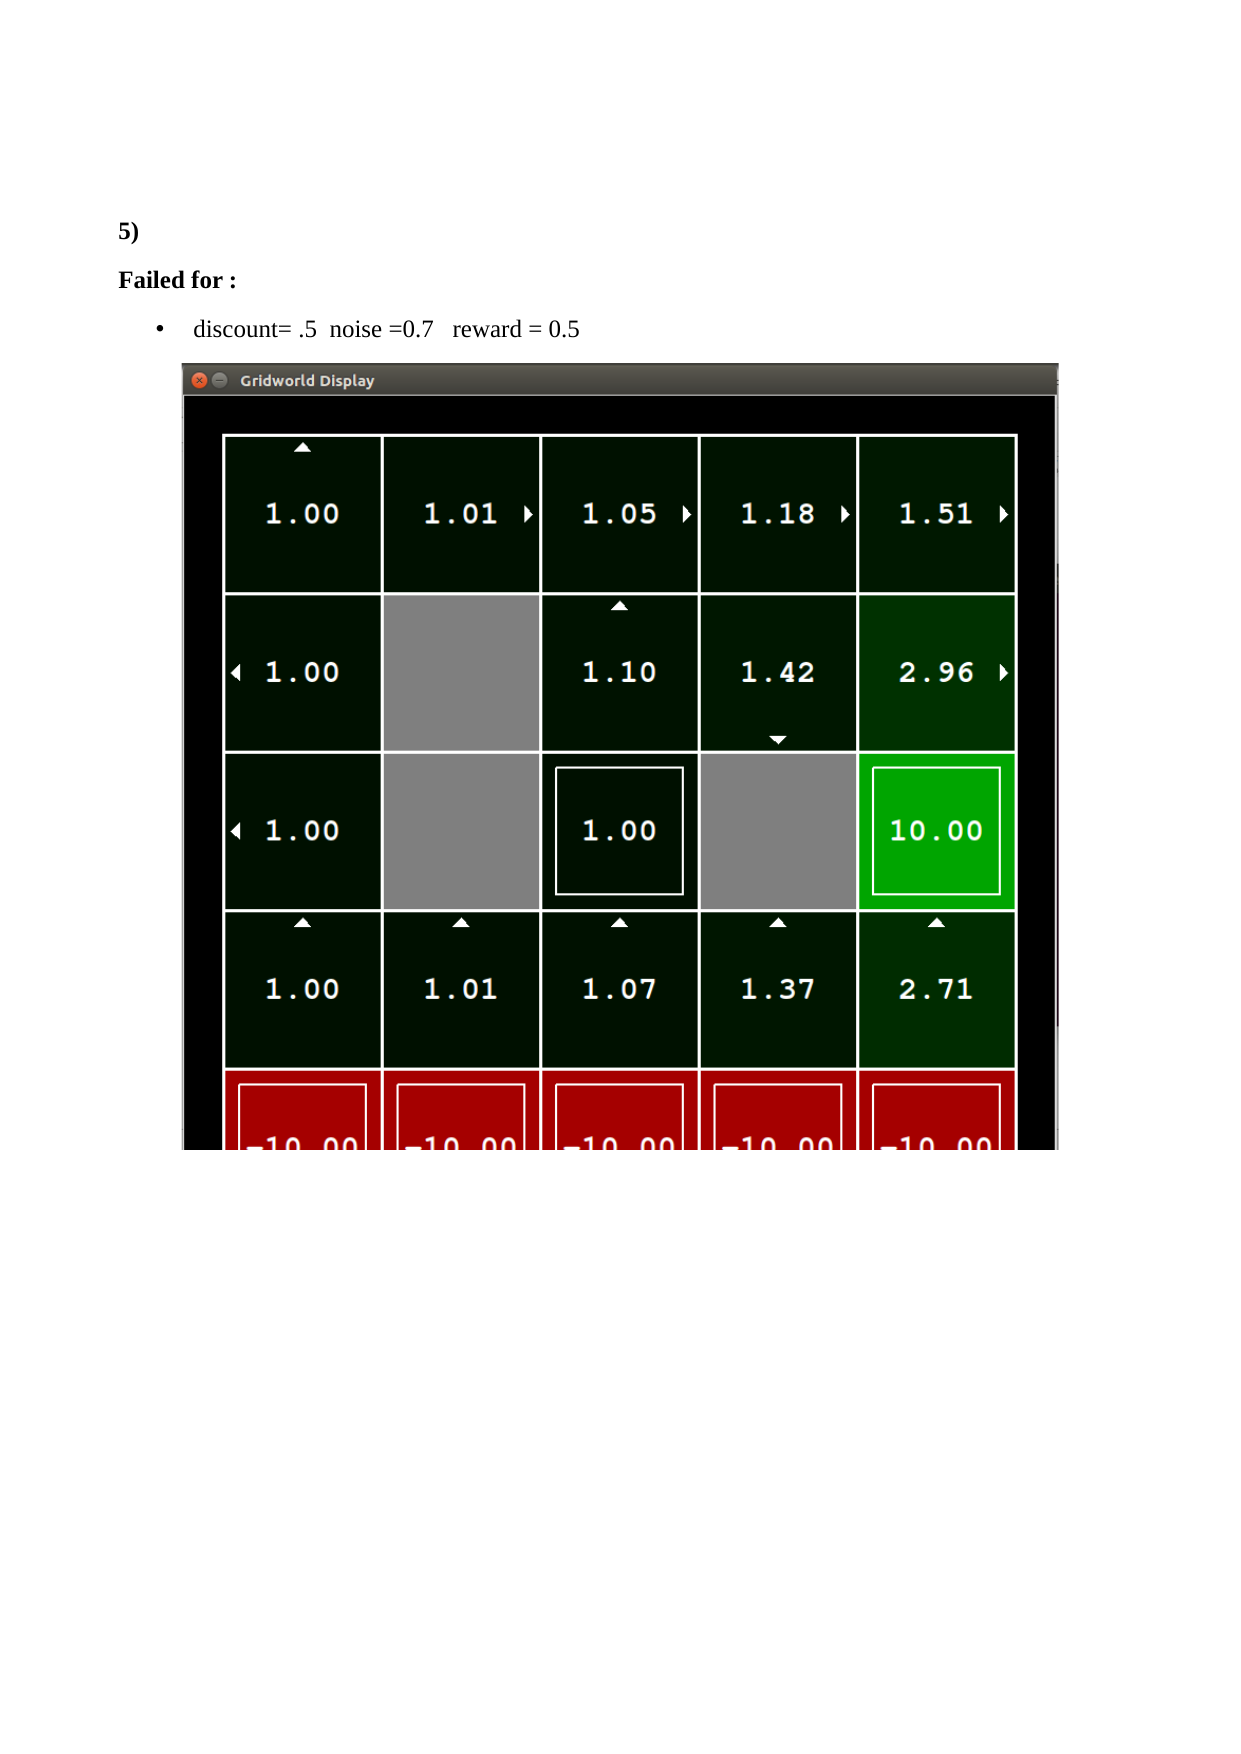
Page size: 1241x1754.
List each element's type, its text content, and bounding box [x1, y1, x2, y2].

picture [181, 363, 1059, 1150]
text Failed for : [118, 265, 1122, 294]
text 5) [118, 216, 1122, 245]
list discount= .5 noise =0.7 reward = 0.5 [156, 314, 1122, 343]
